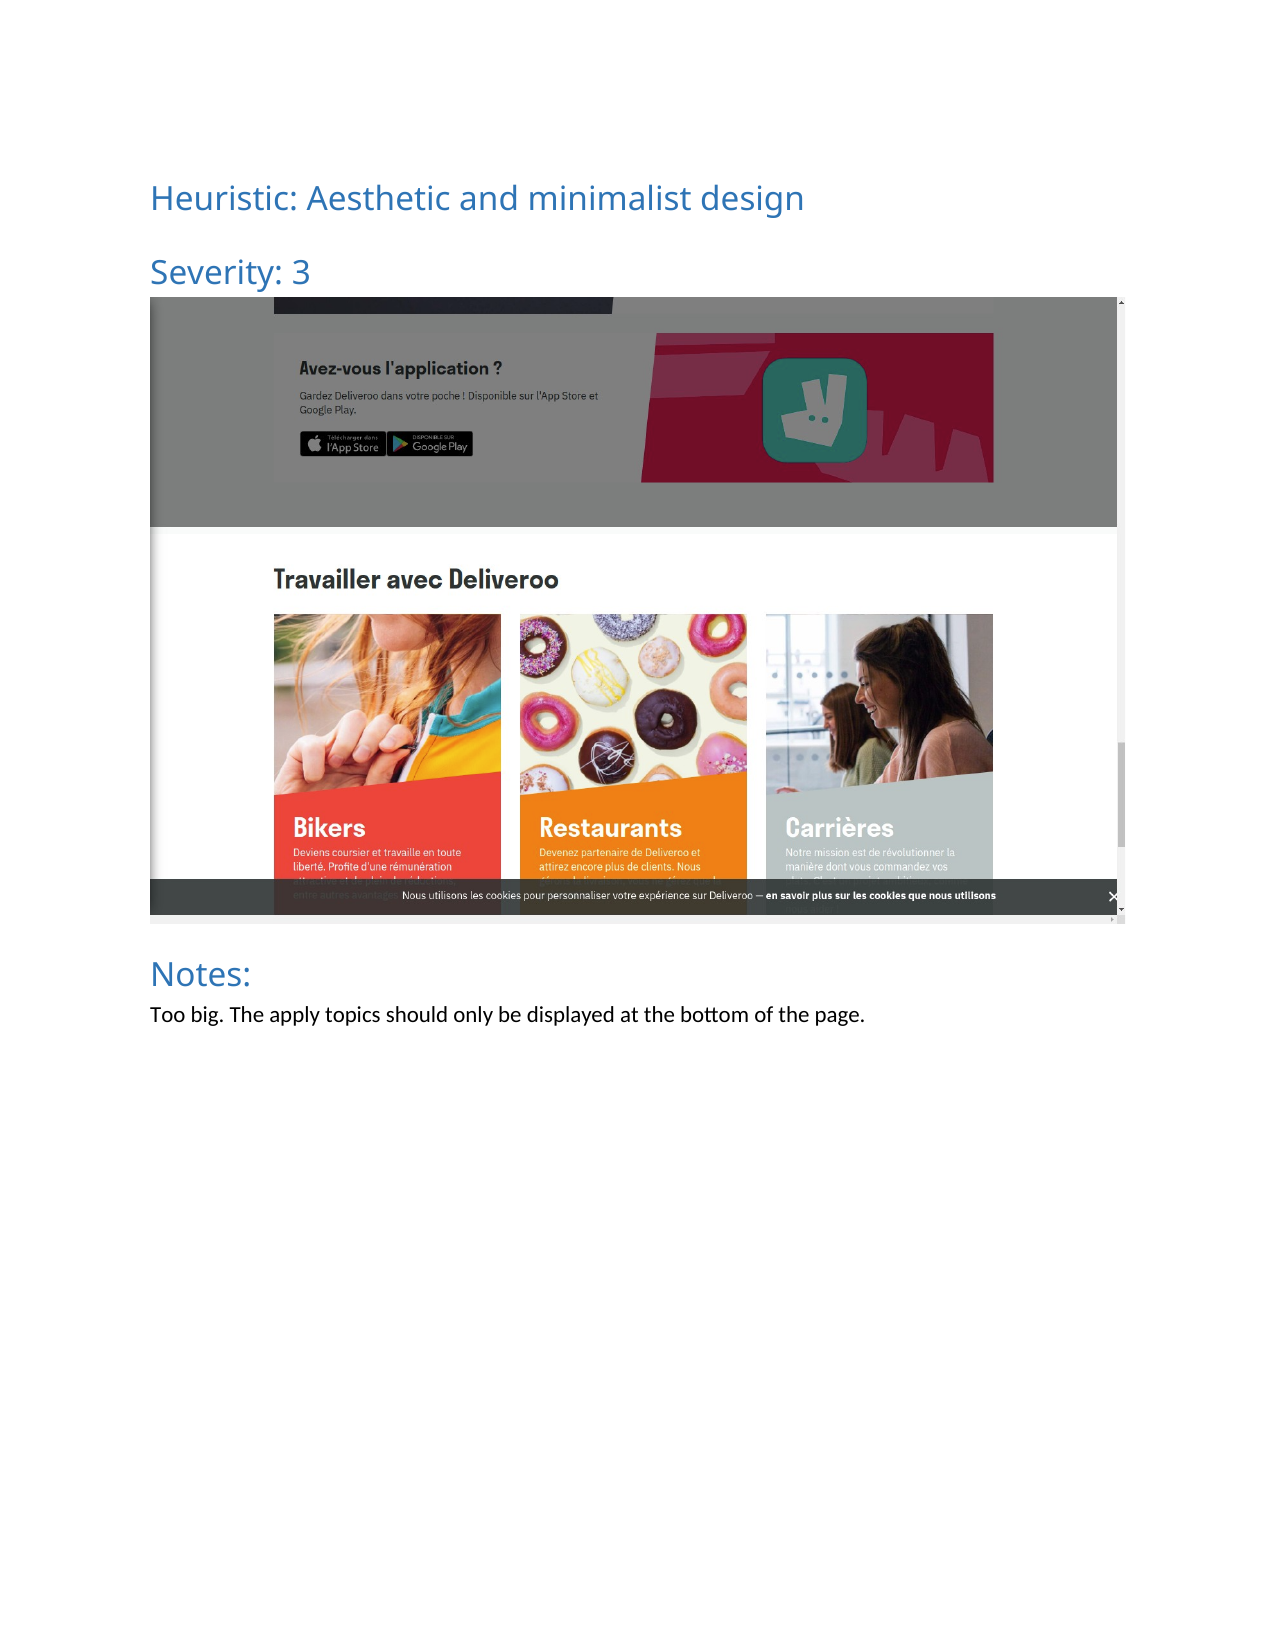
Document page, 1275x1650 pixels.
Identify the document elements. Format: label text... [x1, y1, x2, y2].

text Too big. The apply topics should only be displayed at the bottom of the page. [150, 1000, 1125, 1028]
picture [150, 297, 1125, 924]
subtitle Severity: 3 [150, 249, 1125, 294]
subtitle Notes: [150, 951, 1125, 996]
subtitle Heuristic: Aesthetic and minimalist design [150, 175, 1125, 220]
